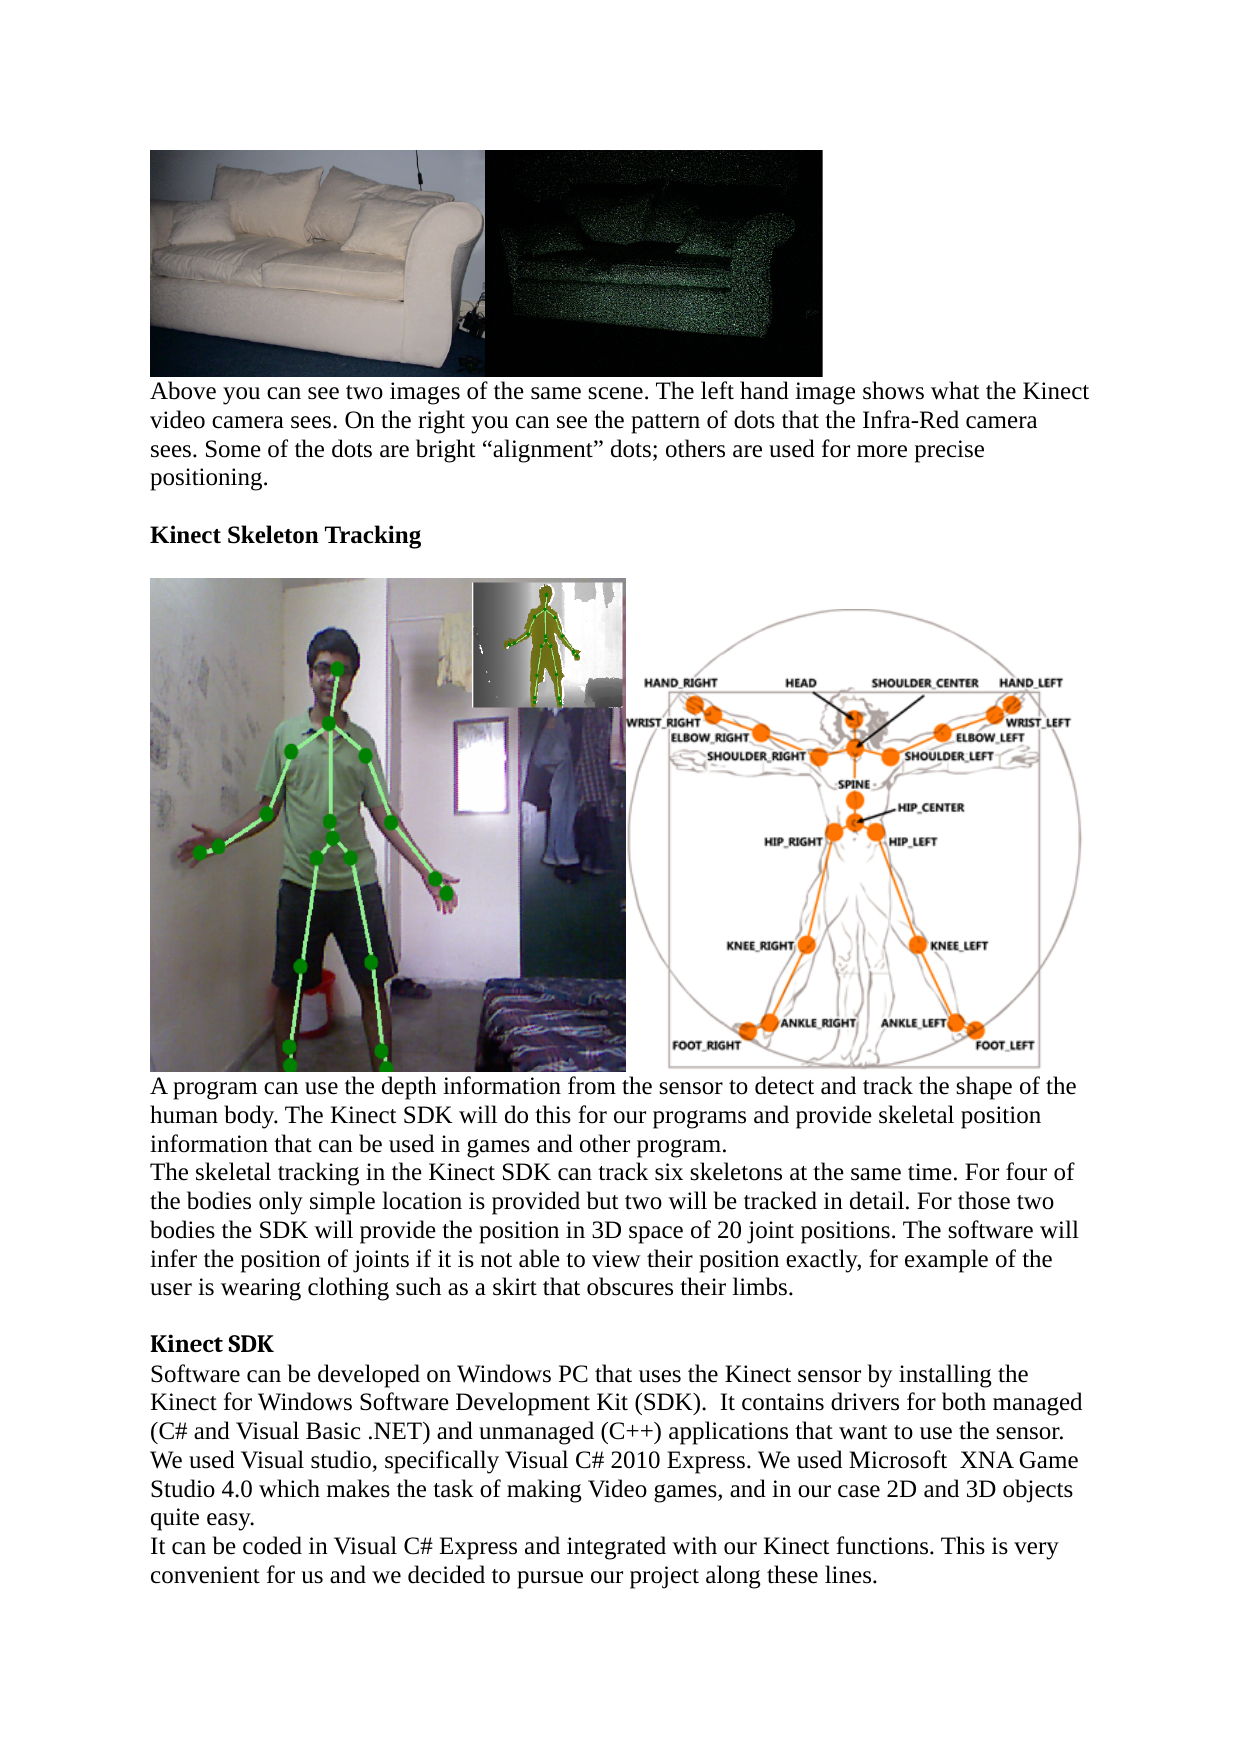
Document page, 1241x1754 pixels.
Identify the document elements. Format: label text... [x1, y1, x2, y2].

text Kinect SDK [150, 1330, 1090, 1359]
text Software can be developed on Windows PC that uses the Kinect sensor by installing the Kinect for Windows Software Development Kit (SDK). It contains drivers for both managed (C# and Visual Basic .NET) and unmanaged (C++) applications that want to use the sensor. [150, 1359, 1090, 1445]
text A program can use the depth information from the sensor to detect and track the shape of the human body. The Kinect SDK will do this for our programs and provide skeletal position information that can be used in games and other program. [150, 1071, 1090, 1157]
text Above you can see two images of the same scene. The left hand image shows what the Kinect video camera sees. On the right you can see the pattern of dots that the Infra-Red camera sees. Some of the dots are bright “alignment” dots; others are used for more precise positioning. [150, 376, 1090, 491]
text Kinect Skeleton Tracking [150, 520, 1090, 549]
text The skeletal tracking in the Kinect SDK can track six skeletons at the same time. For four of the bodies only simple location is provided but two will be tracked in detail. For those two bodies the SDK will provide the position in 3D space of 20 joint positions. The software will infer the position of joints if it is not able to view their position exactly, for example of the user is wearing clothing such as a skirt that obscures their limbs. [150, 1157, 1090, 1301]
text We used Visual studio, specifically Visual C# 2010 Express. We used Microsoft XNA Game Studio 4.0 which makes the task of making Video games, and in our case 2D and 3D objects quite easy. [150, 1445, 1090, 1531]
text It can be coded in Visual C# Express and integrated with our Kinect functions. This is very convenient for us and we decided to pursue our project along these lines. [150, 1531, 1090, 1589]
picture [150, 150, 823, 377]
picture [150, 577, 1084, 1072]
